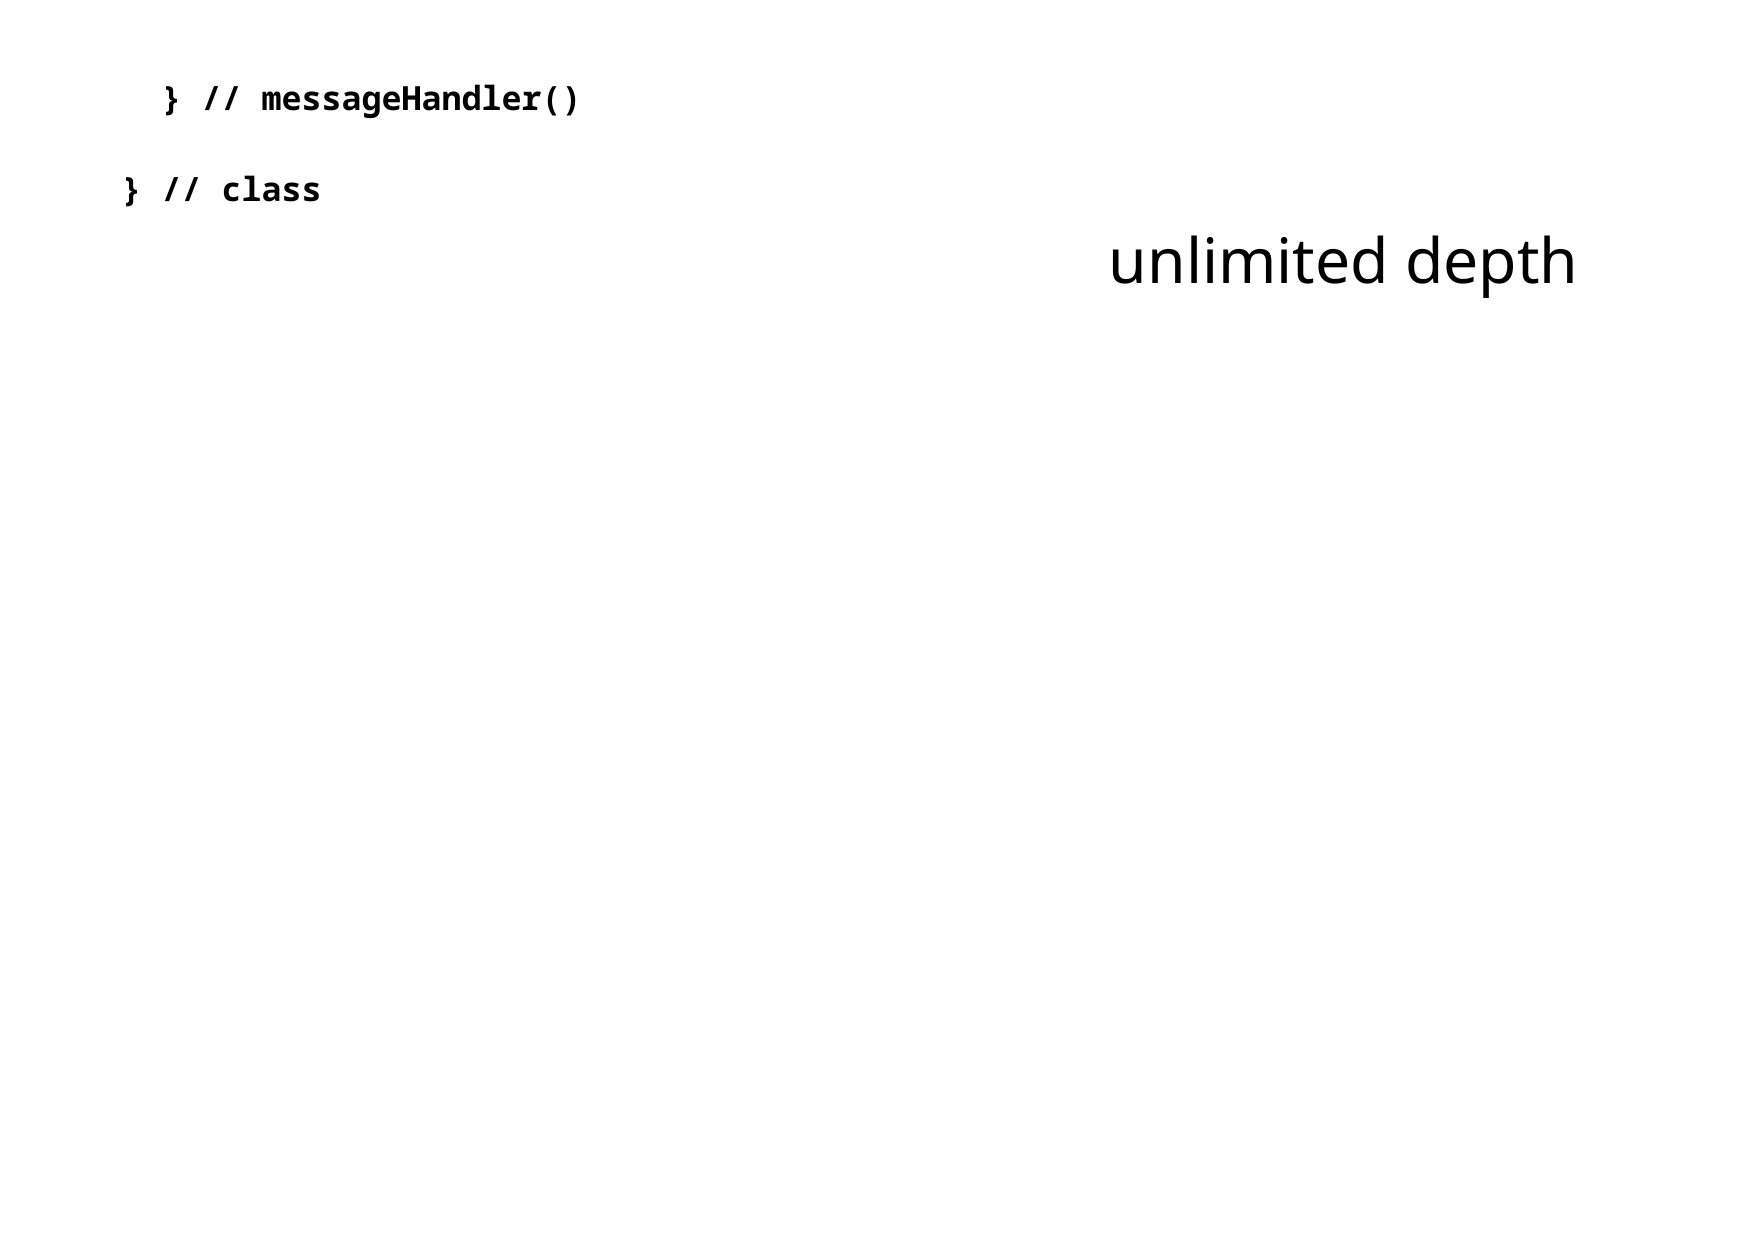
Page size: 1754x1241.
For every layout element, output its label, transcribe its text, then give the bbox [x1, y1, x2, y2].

table_cell } // messageHandler() } // class [96, 24, 897, 217]
table_cell [898, 24, 1699, 217]
text unlimited depth [96, 217, 1699, 302]
